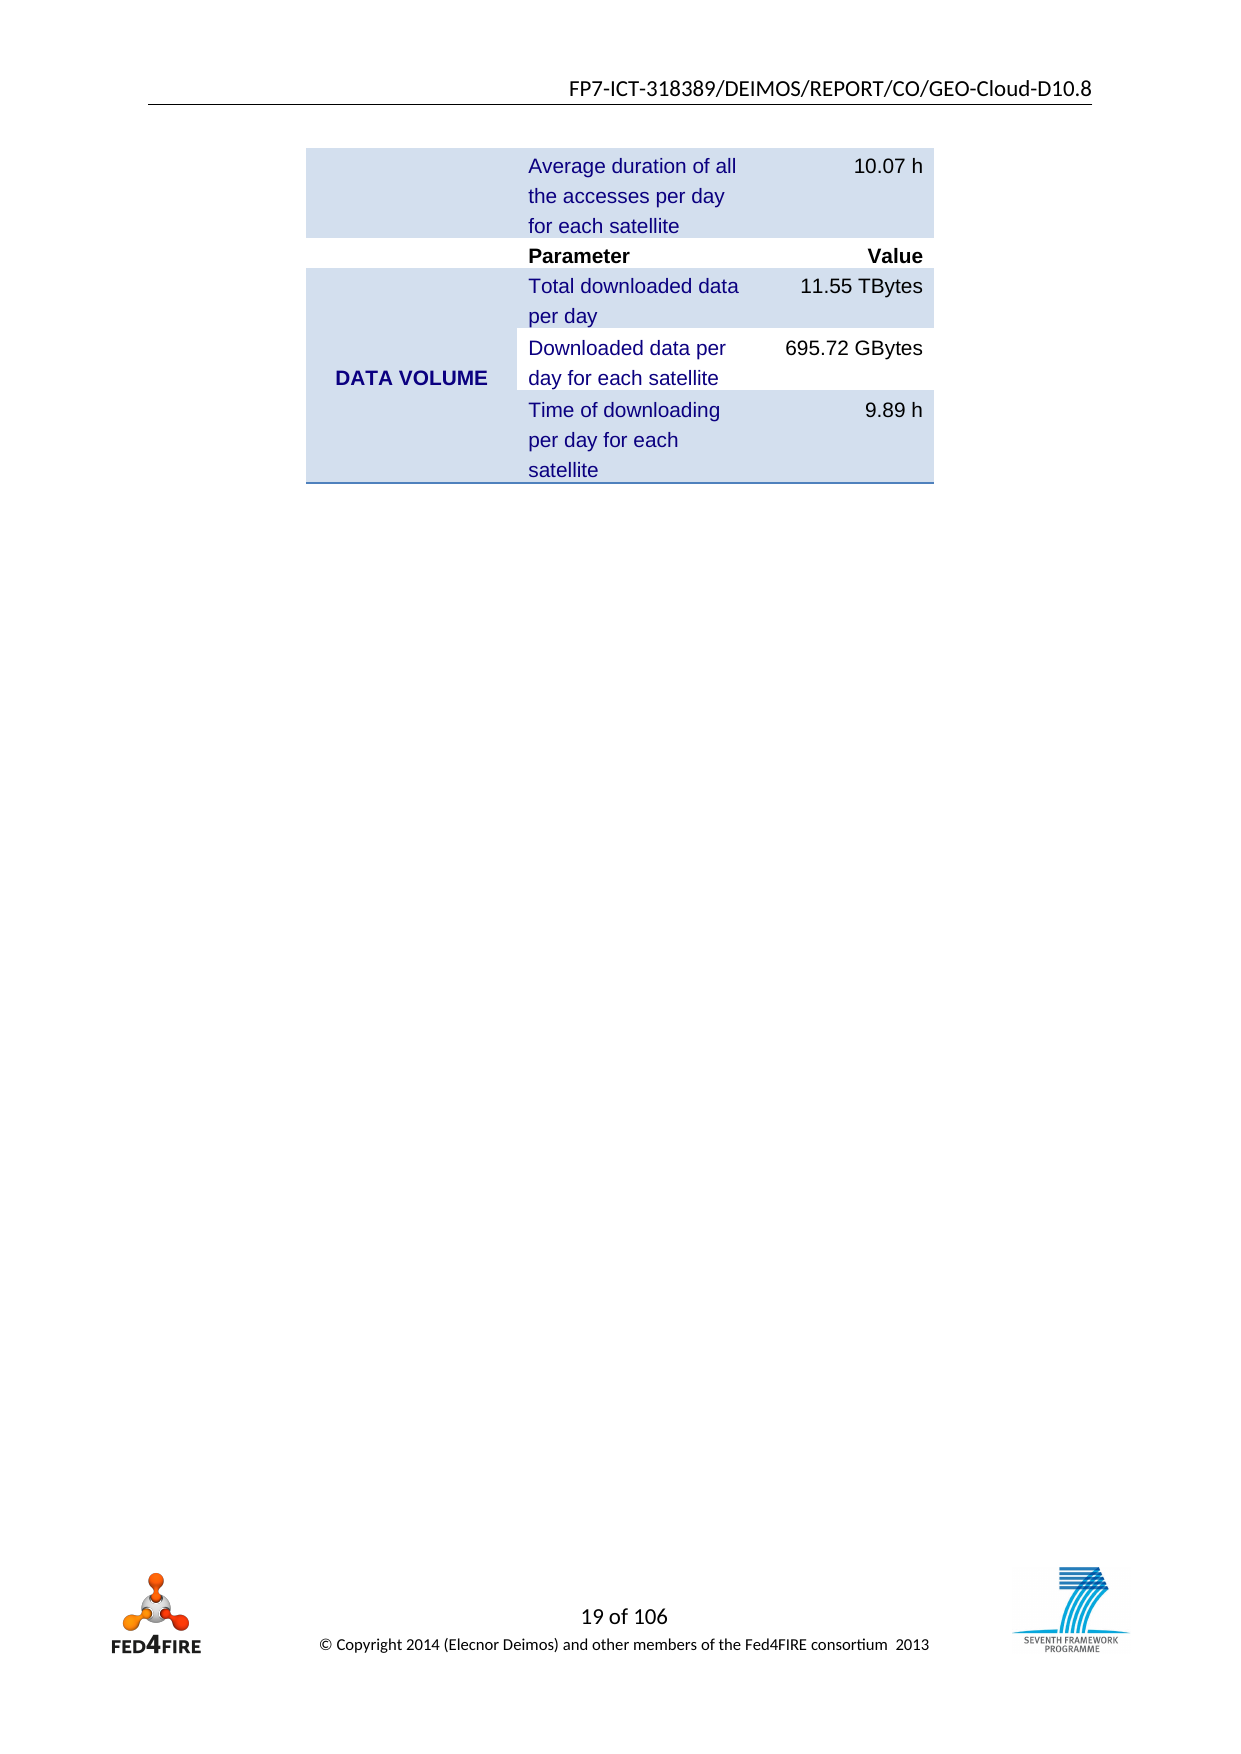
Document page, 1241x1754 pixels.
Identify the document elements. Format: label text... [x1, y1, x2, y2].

table_cell Value [753, 238, 934, 268]
table_cell Downloaded data per day for each satellite [517, 328, 753, 390]
table_cell Total downloaded data per day [517, 268, 753, 328]
table_cell Parameter [517, 238, 753, 268]
table_cell Time of downloading per day for each satellite [517, 390, 753, 482]
table_cell 11.55 TBytes [753, 268, 934, 328]
table_cell DATA VOLUME [306, 268, 517, 482]
table_cell [306, 148, 517, 238]
table_cell [306, 238, 517, 268]
table_cell 10.07 h [753, 148, 934, 238]
table_cell Average duration of all the accesses per day for each satellite [517, 148, 753, 238]
table_cell 9.89 h [753, 390, 934, 482]
table_cell 695.72 GBytes [753, 328, 934, 390]
